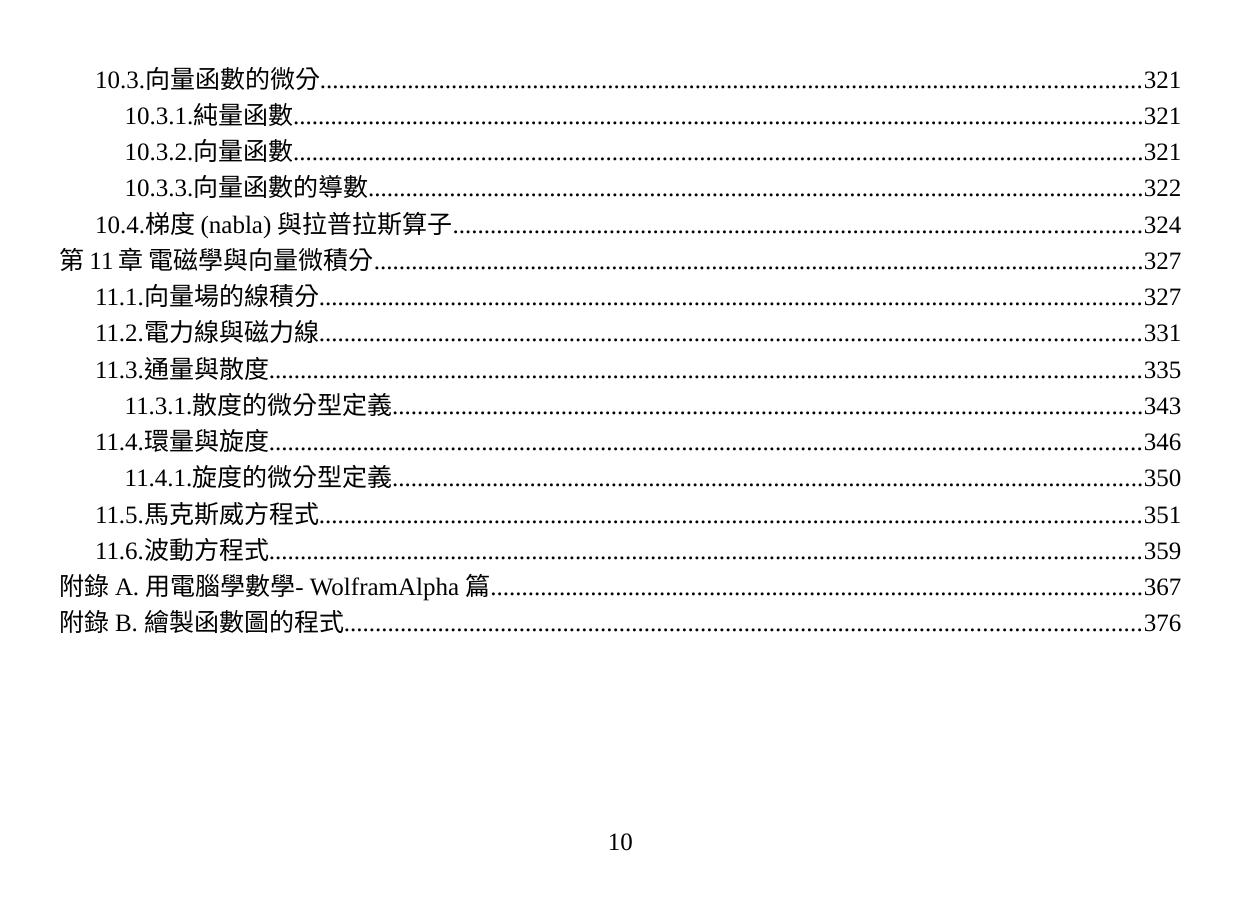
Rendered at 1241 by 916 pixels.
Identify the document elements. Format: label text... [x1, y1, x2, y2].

text 11.3.1.散度的微分型定義 343 [118, 385, 1181, 422]
text 11.4.環量與旋度 346 [88, 422, 1181, 458]
text 11.4.1.旋度的微分型定義 350 [118, 458, 1181, 494]
text 11.2.電力線與磁力線 331 [88, 313, 1181, 349]
text 11.5.馬克斯威方程式 351 [88, 494, 1181, 530]
text 附錄 B. 繪製函數圖的程式 376 [59, 603, 1181, 639]
text 10.3.2.向量函數 321 [118, 132, 1181, 168]
text 11.1.向量場的線積分 327 [88, 277, 1181, 313]
text 附錄 A. 用電腦學數學- WolframAlpha 篇 367 [59, 567, 1181, 603]
text 11.6.波動方程式 359 [88, 530, 1181, 567]
text 10.3.1.純量函數 321 [118, 95, 1181, 132]
text 第11章 電磁學與向量微積分 327 [59, 240, 1181, 277]
text 10.4.梯度 (nabla) 與拉普拉斯算子 324 [88, 204, 1181, 240]
text 10.3.3.向量函數的導數 322 [118, 168, 1181, 204]
text 10.3.向量函數的微分 321 [88, 59, 1181, 95]
text 11.3.通量與散度 335 [88, 349, 1181, 385]
